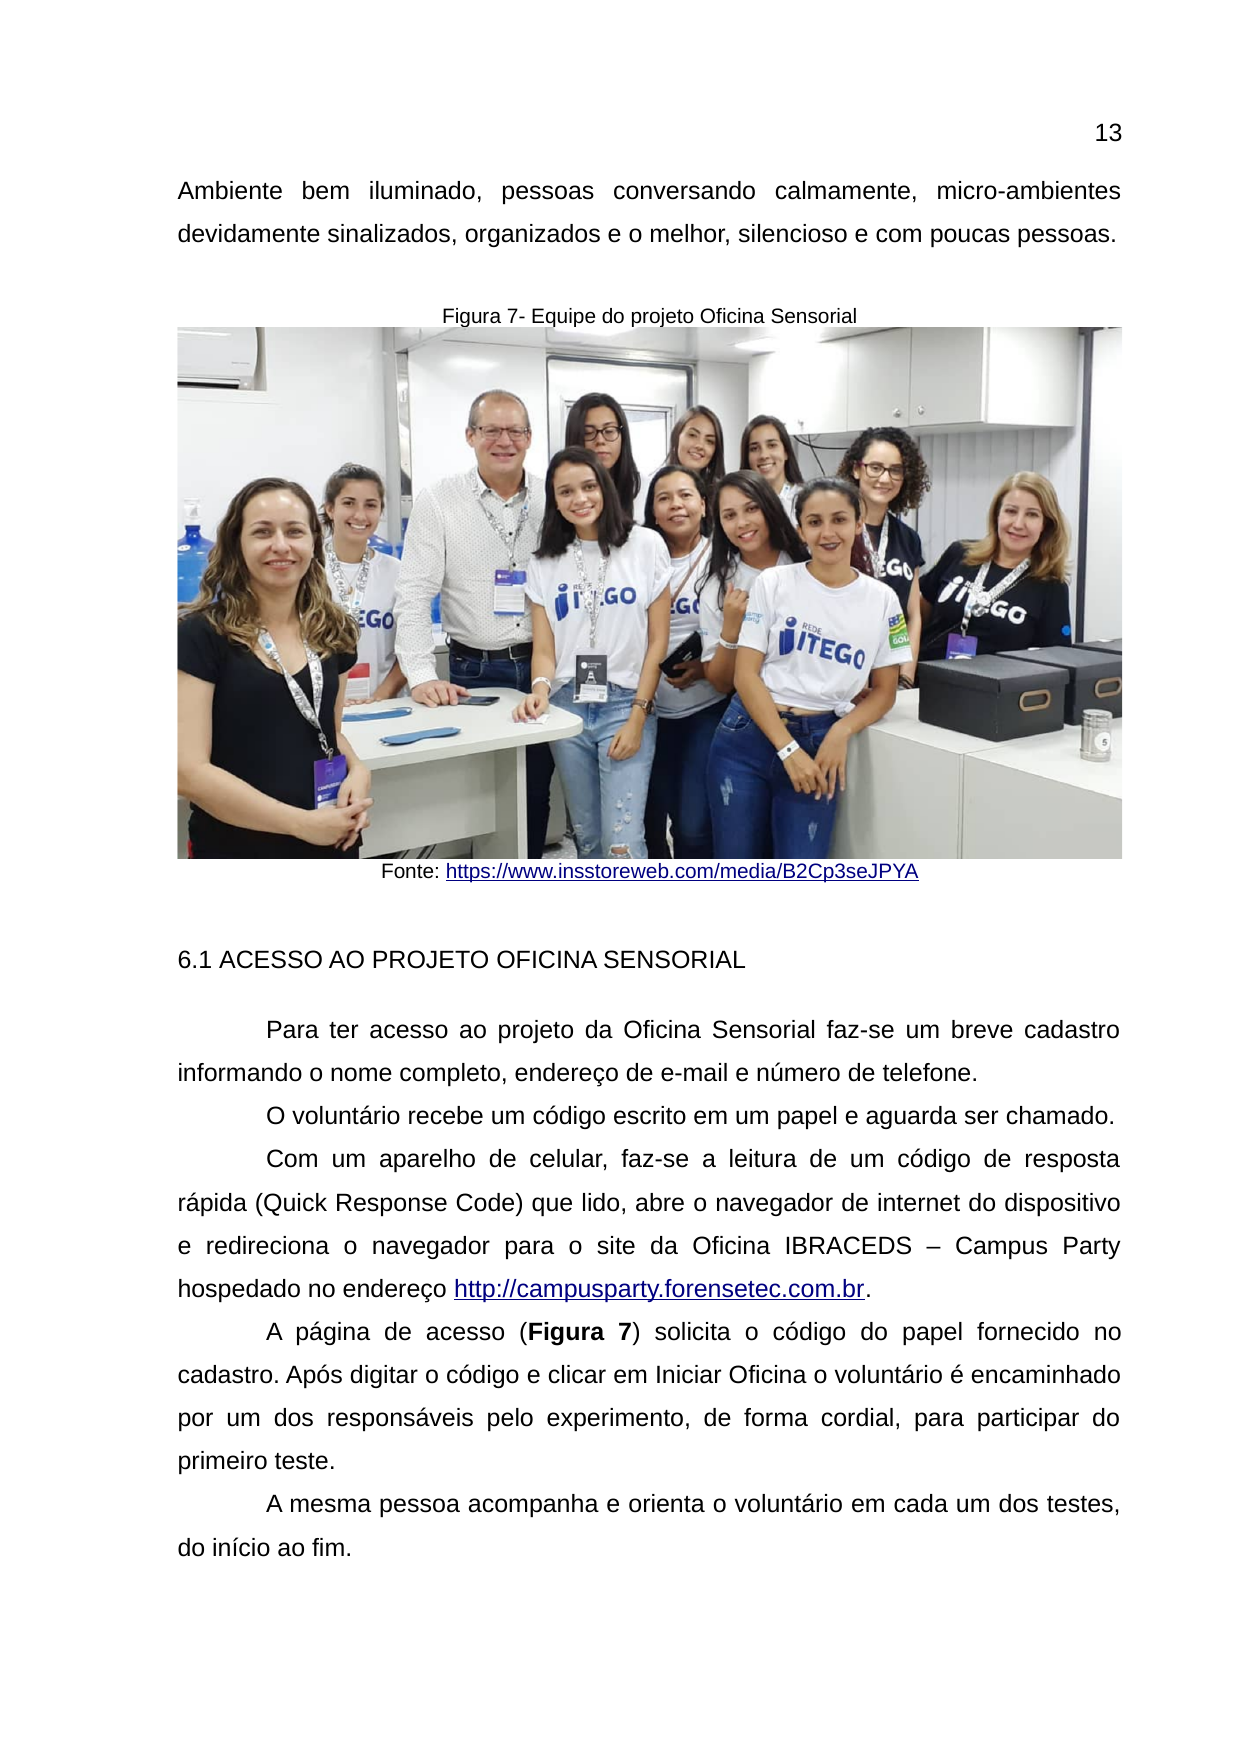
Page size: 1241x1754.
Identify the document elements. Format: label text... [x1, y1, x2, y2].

text Figura 7- Equipe do projeto Oficina Sensorial [177, 304, 1122, 327]
subtitle Acesso ao projeto Oficina Sensorial [177, 945, 1122, 974]
picture [177, 327, 1123, 859]
text O voluntário recebe um código escrito em um papel e aguarda ser chamado. [177, 1101, 1122, 1130]
text [177, 291, 1122, 304]
text A página de acesso (Figura 7) solicita o código do papel fornecido no cadastro. Após digitar o código e clicar em Iniciar Oficina o voluntário é encaminhado por um dos responsáveis pelo experimento, de forma cordial, para participar do primeiro teste. [177, 1317, 1122, 1475]
text Fonte: https://www.insstoreweb.com/media/B2Cp3seJPYA [177, 859, 1122, 883]
text Para ter acesso ao projeto da Oficina Sensorial faz-se um breve cadastro informando o nome completo, endereço de e-mail e número de telefone. [177, 1015, 1122, 1087]
text Ambiente bem iluminado, pessoas conversando calmamente, micro-ambientes devidamente sinalizados, organizados e o melhor, silencioso e com poucas pessoas. [177, 176, 1122, 248]
text Com um aparelho de celular, faz-se a leitura de um código de resposta rápida (Quick Response Code) que lido, abre o navegador de internet do dispositivo e redireciona o navegador para o site da Oficina IBRACEDS – Campus Party hospedado no endereço http://campusparty.forensetec.com.br. [177, 1144, 1122, 1302]
text A mesma pessoa acompanha e orienta o voluntário em cada um dos testes, do início ao fim. [177, 1489, 1122, 1561]
